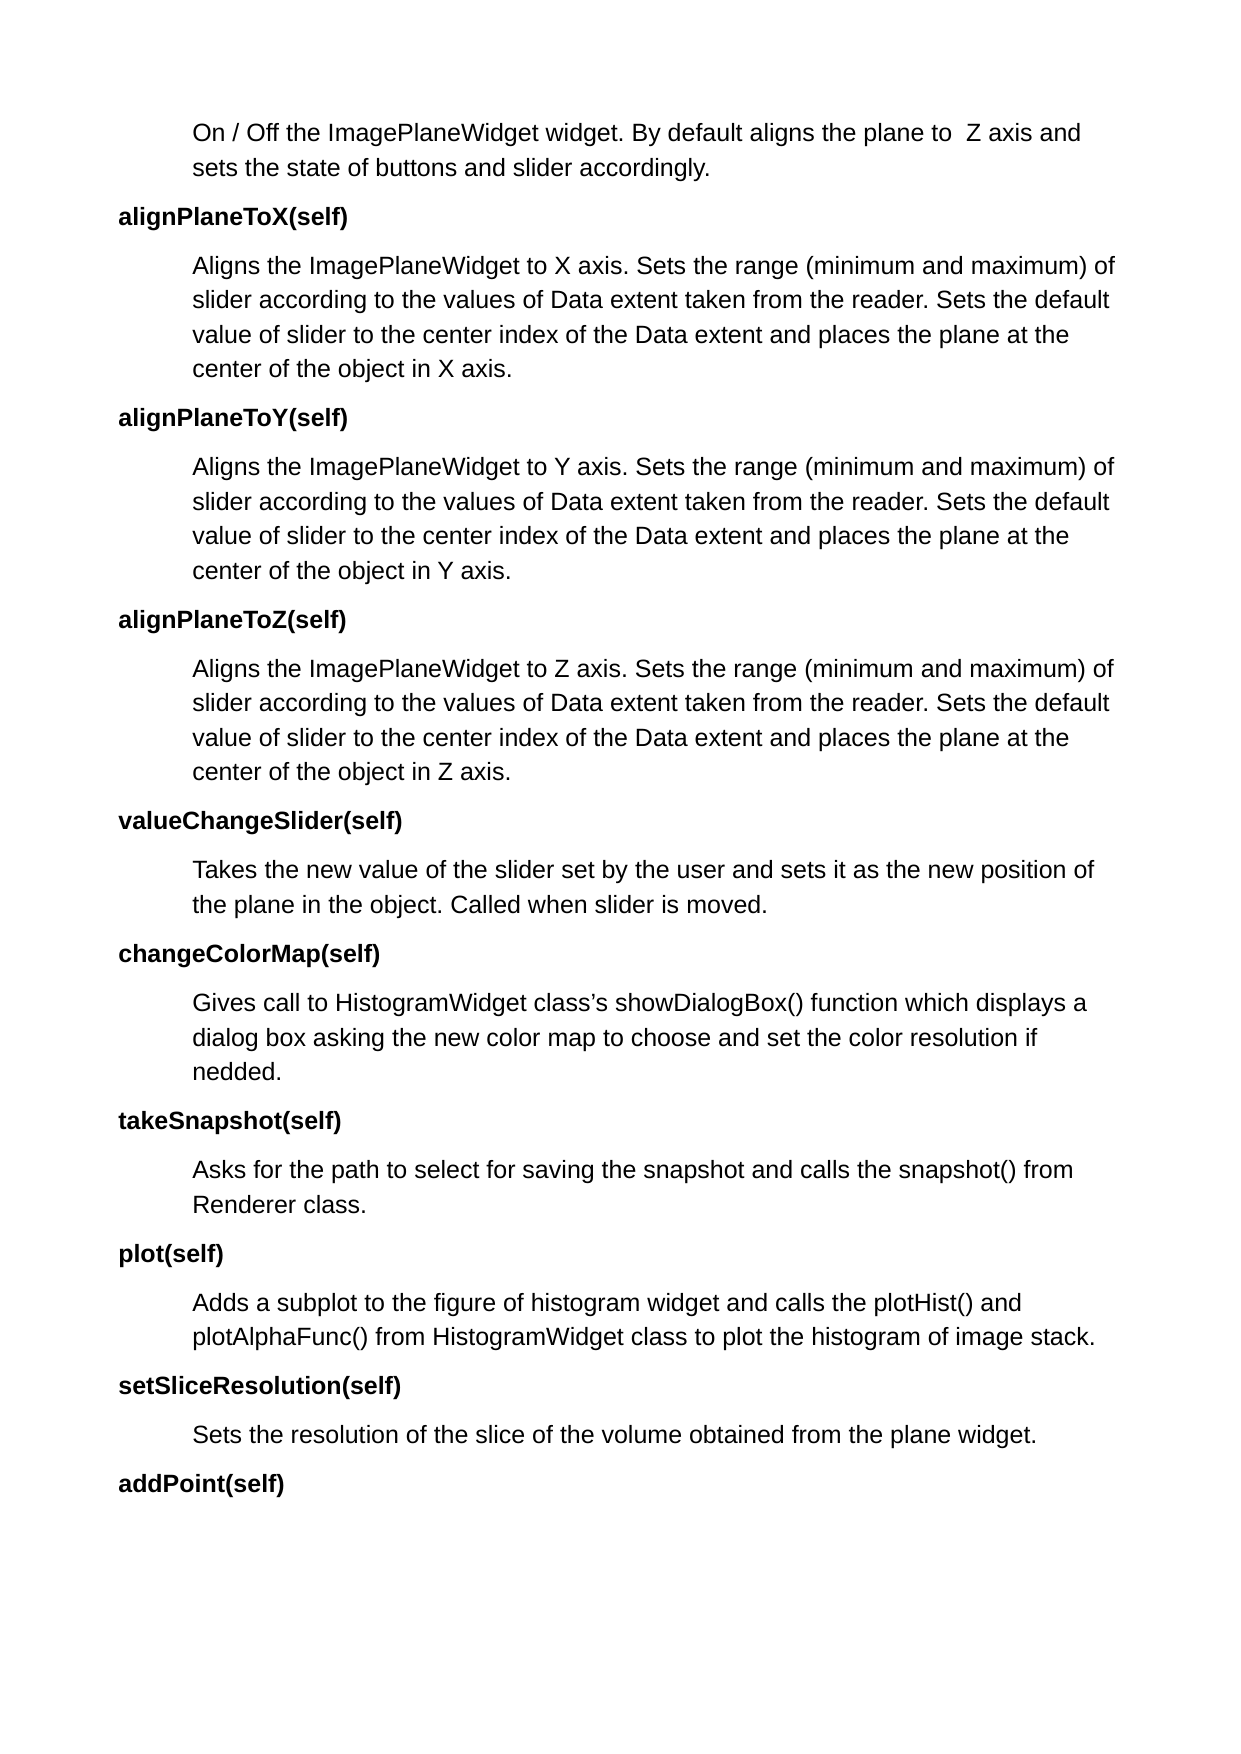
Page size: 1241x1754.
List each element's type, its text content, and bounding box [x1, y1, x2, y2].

text takeSnapshot(self) [118, 1106, 1122, 1135]
text On / Off the ImagePlaneWidget widget. By default aligns the plane to Z axis and sets the state of buttons and slider accordingly. [118, 118, 1122, 181]
text Asks for the path to select for saving the snapshot and calls the snapshot() from Renderer class. [118, 1155, 1122, 1218]
text Gives call to HistogramWidget class’s showDialogBox() function which displays a dialog box asking the new color map to choose and set the color resolution if nedded. [118, 988, 1122, 1086]
text addPoint(self) [118, 1469, 1122, 1498]
text Sets the resolution of the slice of the volume obtained from the plane widget. [118, 1420, 1122, 1449]
text plot(self) [118, 1239, 1122, 1267]
text Adds a subplot to the figure of histogram widget and calls the plotHist() and plotAlphaFunc() from HistogramWidget class to plot the histogram of image stack. [118, 1288, 1122, 1351]
text setSliceResolution(self) [118, 1371, 1122, 1400]
text Aligns the ImagePlaneWidget to Y axis. Sets the range (minimum and maximum) of slider according to the values of Data extent taken from the reader. Sets the default value of slider to the center index of the Data extent and places the plane at the center of the object in Y axis. [118, 452, 1122, 584]
text valueChangeSlider(self) [118, 806, 1122, 835]
text Aligns the ImagePlaneWidget to Z axis. Sets the range (minimum and maximum) of slider according to the values of Data extent taken from the reader. Sets the default value of slider to the center index of the Data extent and places the plane at the center of the object in Z axis. [118, 654, 1122, 786]
text Takes the new value of the slider set by the user and sets it as the new position of the plane in the object. Called when slider is moved. [118, 855, 1122, 919]
text alignPlaneToX(self) [118, 202, 1122, 230]
text changeColorMap(self) [118, 939, 1122, 968]
text Aligns the ImagePlaneWidget to X axis. Sets the range (minimum and maximum) of slider according to the values of Data extent taken from the reader. Sets the default value of slider to the center index of the Data extent and places the plane at the center of the object in X axis. [118, 251, 1122, 383]
text alignPlaneToY(self) [118, 403, 1122, 432]
text alignPlaneToZ(self) [118, 605, 1122, 633]
